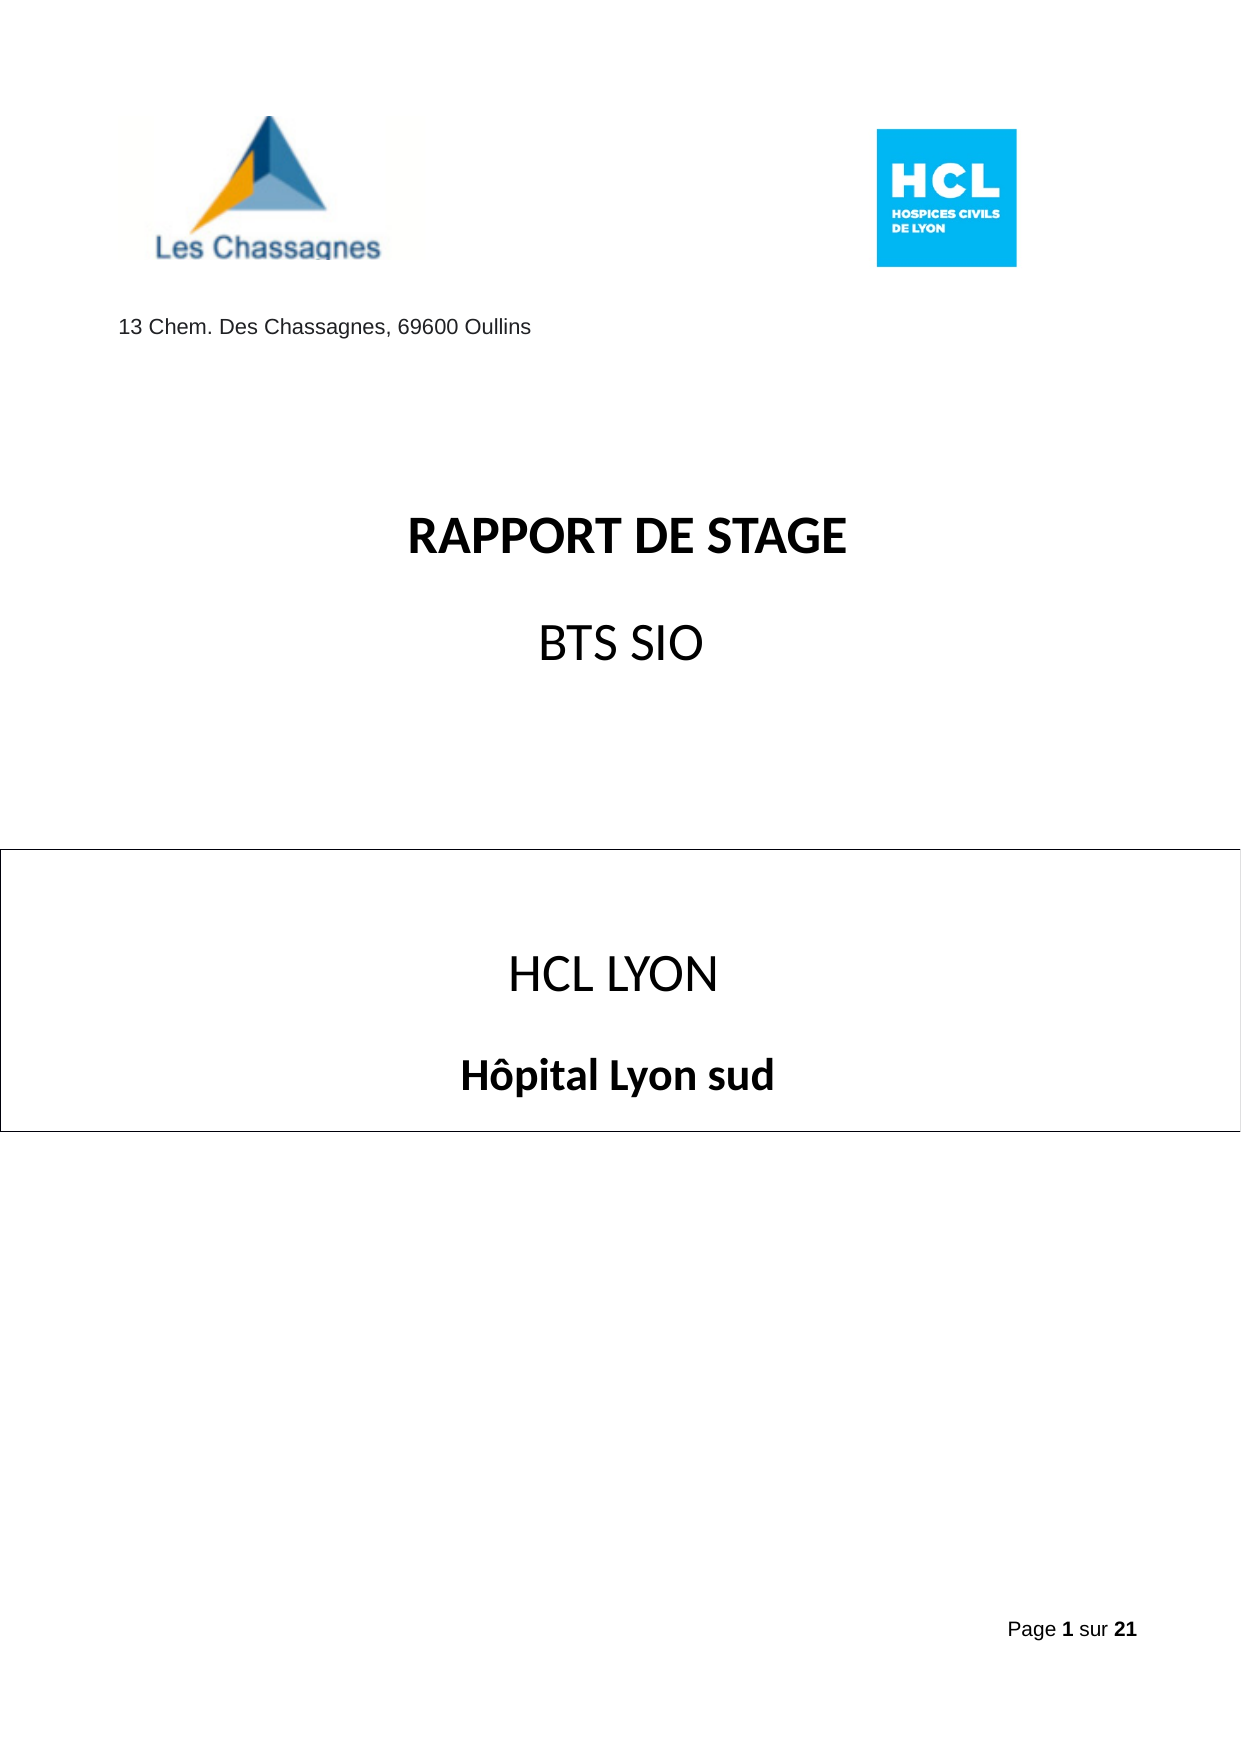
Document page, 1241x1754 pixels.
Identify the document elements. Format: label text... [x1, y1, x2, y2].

text BTS SIO [118, 608, 1137, 674]
table_header HCL LYON Hôpital Lyon sud [1, 850, 1240, 1131]
text RAPPORT DE STAGE [118, 501, 1137, 567]
text 13 Chem. Des Chassagnes, 69600 Oullins [118, 314, 1137, 339]
